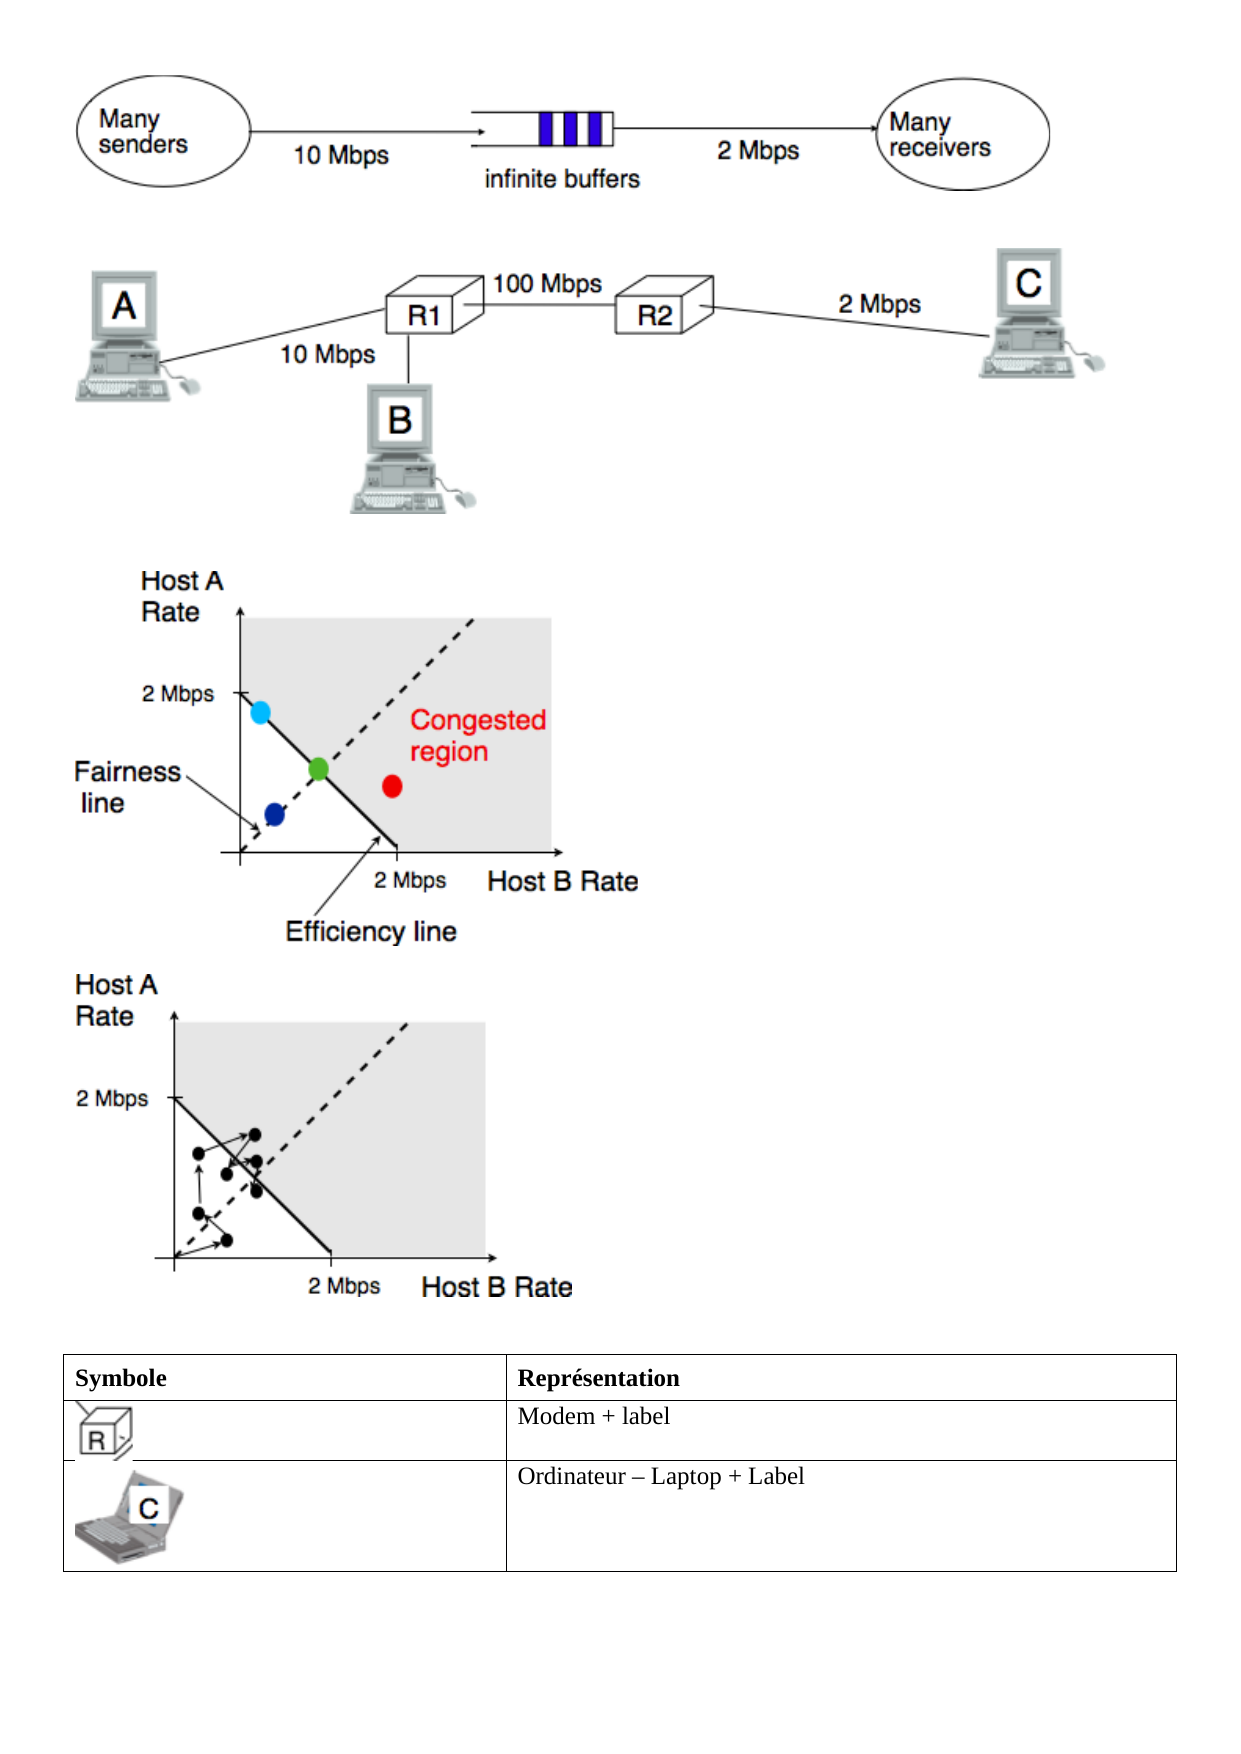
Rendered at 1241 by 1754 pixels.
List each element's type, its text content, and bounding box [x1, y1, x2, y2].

picture [75, 75, 1050, 191]
picture [75, 974, 572, 1297]
picture [75, 248, 1107, 514]
table_cell [185, 1461, 506, 1571]
table_header Symbole [64, 1355, 506, 1400]
table_header Représentation [507, 1355, 1176, 1400]
picture [75, 1401, 185, 1571]
table_cell [64, 1461, 75, 1571]
table_cell [133, 1401, 506, 1460]
table_cell [64, 1401, 75, 1460]
picture [75, 571, 638, 946]
table_cell Ordinateur – Laptop + Label [507, 1461, 1176, 1571]
table_cell Modem + label [507, 1401, 1176, 1460]
